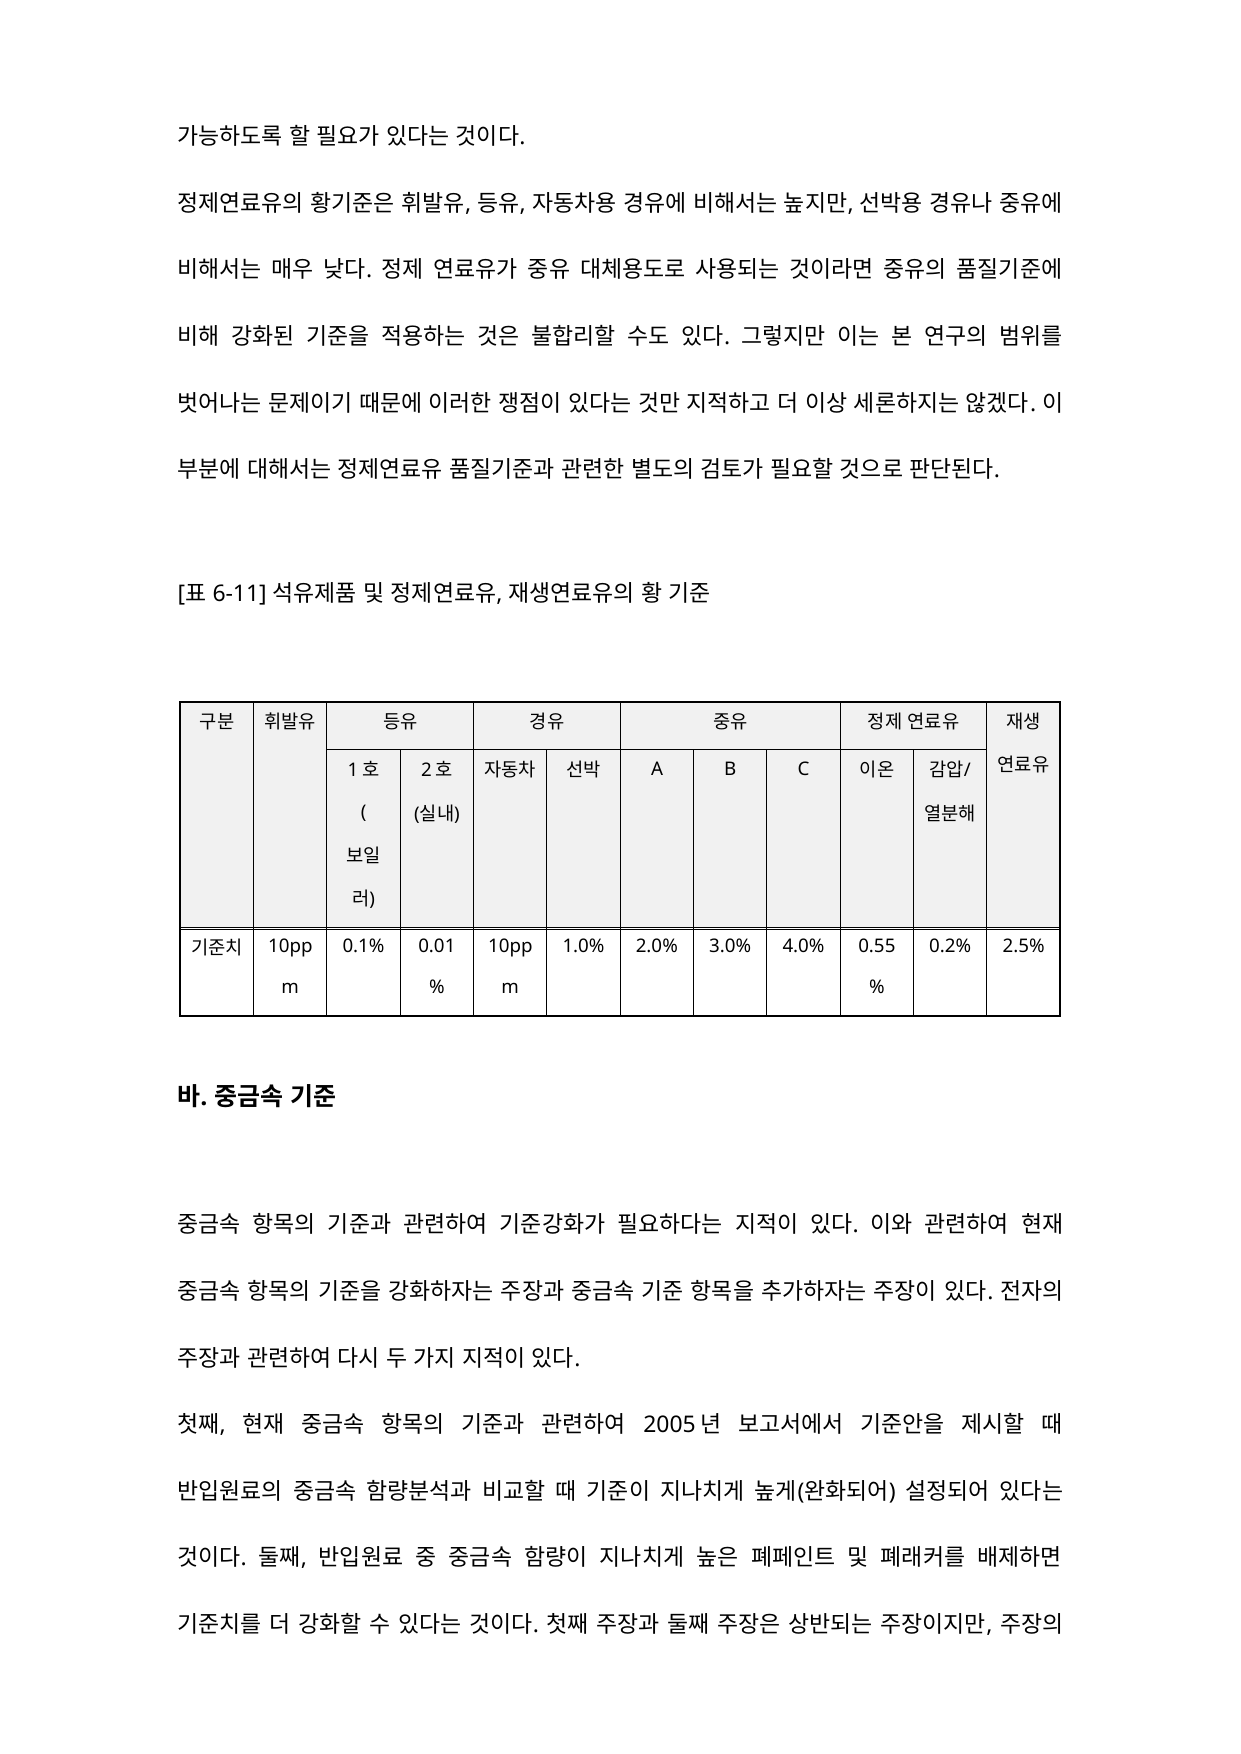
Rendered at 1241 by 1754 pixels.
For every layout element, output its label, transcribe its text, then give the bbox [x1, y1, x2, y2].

table_cell 기준치 [181, 930, 253, 1015]
table_cell 1호 (보일러) [327, 750, 400, 927]
table_cell 0.55% [841, 930, 913, 1015]
table_header 구분 [181, 703, 253, 927]
table_cell 4.0% [767, 930, 840, 1015]
table_cell 0.2% [914, 930, 986, 1015]
table_cell B [694, 750, 766, 927]
table_cell 3.0% [694, 930, 766, 1015]
table_cell 감압/ 열분해 [914, 750, 986, 927]
table_header 정제 연료유 [841, 703, 986, 749]
text 첫째, 현재 중금속 항목의 기준과 관련하여 2005년 보고서에서 기준안을 제시할 때 반입원료의 중금속 함량분석과 비교할 때 기준이 지나치게 높게(완화되어) 설정되어 있다는 것이다. 둘째, 반입원료 중 중금속 함량이 지나치게 높은 폐페인트 및 폐래커를 배제하면 기준치를 더 강화할 수 있다는 것이다. 첫째 주장과 둘째 주장은 상반되는 주장이지만, 주장의 [177, 1406, 1063, 1639]
table_header 중유 [621, 703, 840, 749]
table_cell A [621, 750, 693, 927]
table_header 경유 [474, 703, 620, 749]
table_cell 0.1% [327, 930, 400, 1015]
table_cell 2호 (실내) [401, 750, 473, 927]
table_cell 0.01% [401, 930, 473, 1015]
table_header 휘발유 [254, 703, 326, 927]
text 가능하도록 할 필요가 있다는 것이다. [177, 118, 1063, 151]
table_cell 자동차 [474, 750, 546, 927]
table_cell 10ppm [254, 930, 326, 1015]
text 정제연료유의 황기준은 휘발유, 등유, 자동차용 경유에 비해서는 높지만, 선박용 경유나 중유에 비해서는 매우 낮다. 정제 연료유가 중유 대체용도로 사용되는 것이라면 중유의 품질기준에 비해 강화된 기준을 적용하는 것은 불합리할 수도 있다. 그렇지만 이는 본 연구의 범위를 벗어나는 문제이기 때문에 이러한 쟁점이 있다는 것만 지적하고 더 이상 세론하지는 않겠다. 이 부분에 대해서는 정제연료유 품질기준과 관련한 별도의 검토가 필요할 것으로 판단된다. [177, 185, 1063, 484]
table_cell 2.5% [987, 930, 1059, 1015]
table_cell 2.0% [621, 930, 693, 1015]
table_cell 10ppm [474, 930, 546, 1015]
table_cell 선박 [547, 750, 620, 927]
text 중금속 항목의 기준과 관련하여 기준강화가 필요하다는 지적이 있다. 이와 관련하여 현재 중금속 항목의 기준을 강화하자는 주장과 중금속 기준 항목을 추가하자는 주장이 있다. 전자의 주장과 관련하여 다시 두 가지 지적이 있다. [177, 1206, 1063, 1373]
table_cell C [767, 750, 840, 927]
table_cell 1.0% [547, 930, 620, 1015]
table_header 재생 연료유 [987, 703, 1059, 927]
table_header 등유 [327, 703, 473, 749]
text 바. 중금속 기준 [177, 1077, 1063, 1113]
text [표 6-11] 석유제품 및 정제연료유, 재생연료유의 황 기준 [177, 574, 1063, 608]
table_cell 이온 [841, 750, 913, 927]
